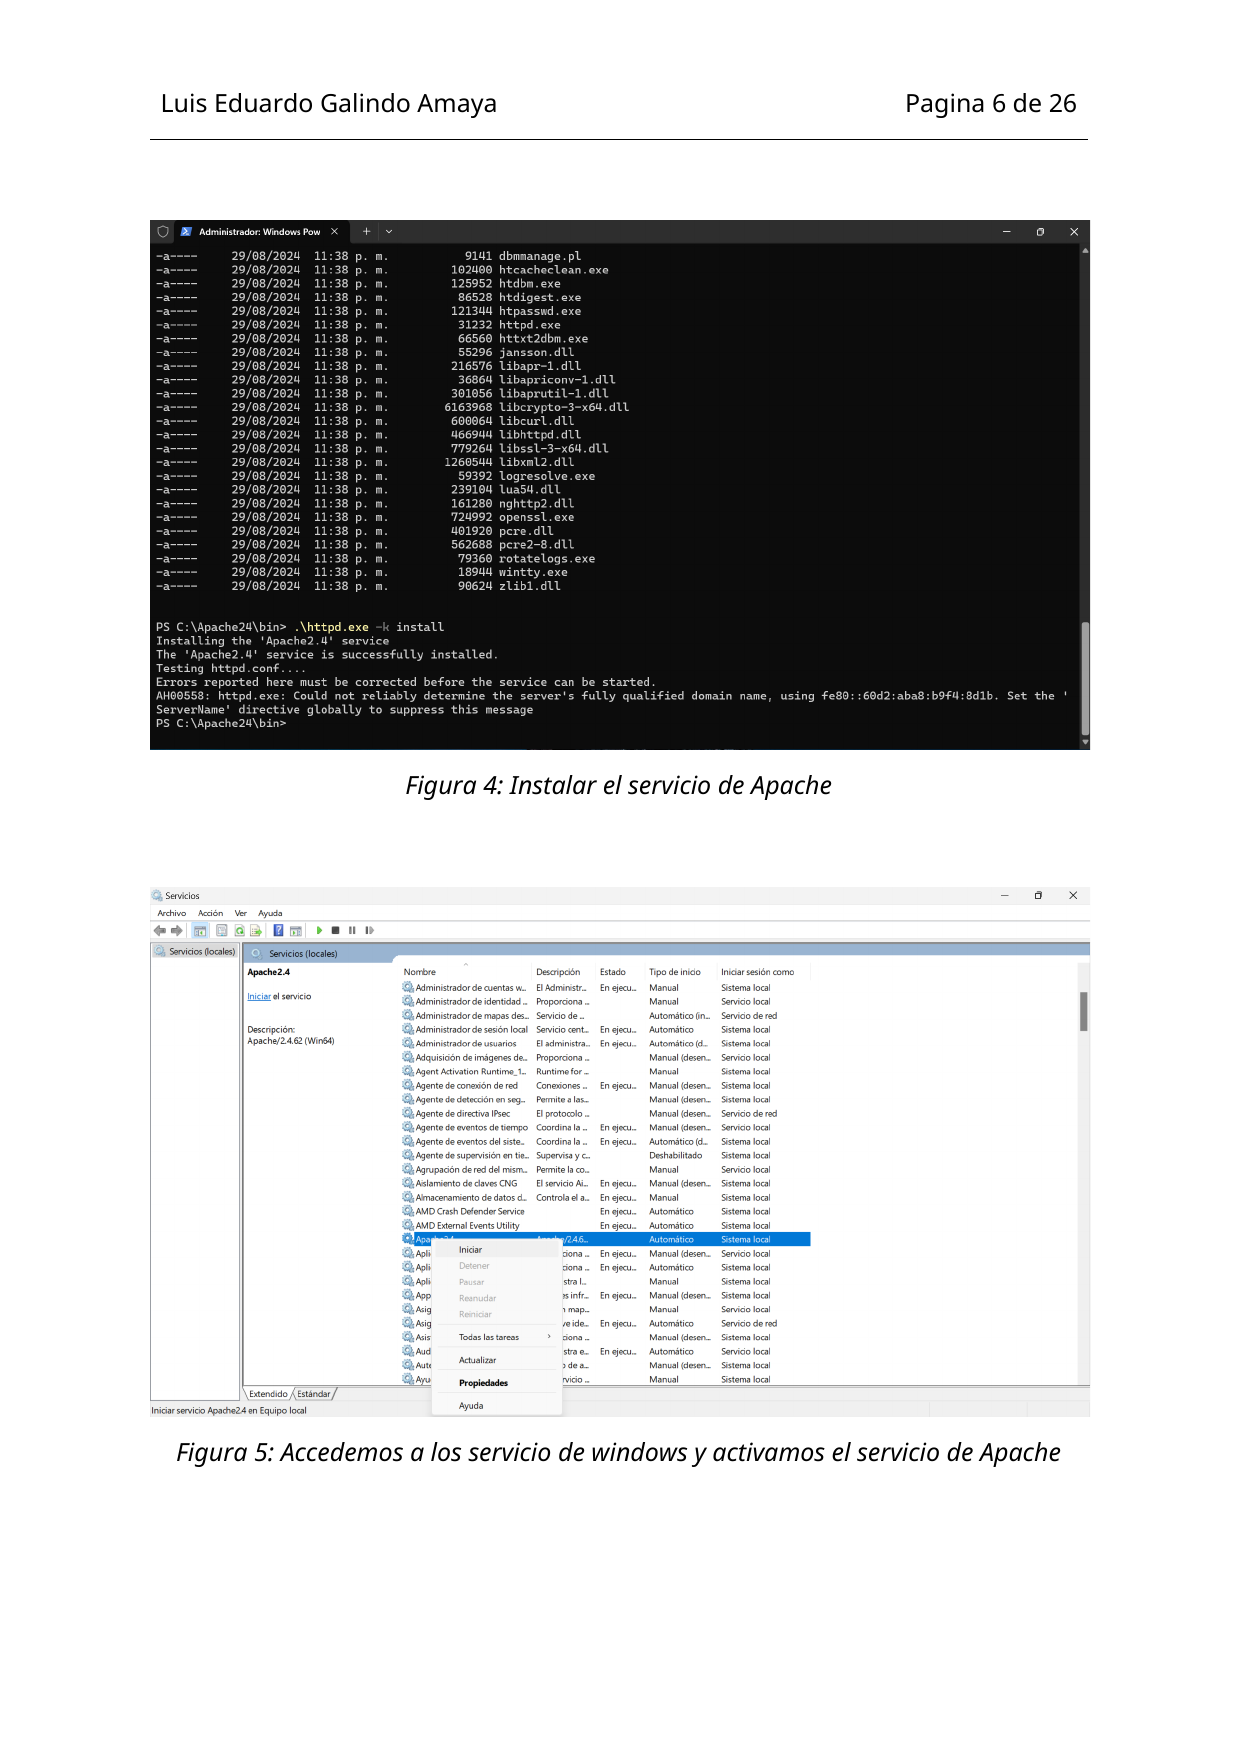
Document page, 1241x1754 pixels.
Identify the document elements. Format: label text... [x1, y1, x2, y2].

text Figura 4: Instalar el servicio de Apache [150, 750, 1090, 802]
picture [150, 220, 1091, 750]
text Figura 5: Accedemos a los servicio de windows y activamos el servicio de Apache [150, 1417, 1090, 1468]
picture [150, 887, 1091, 1417]
